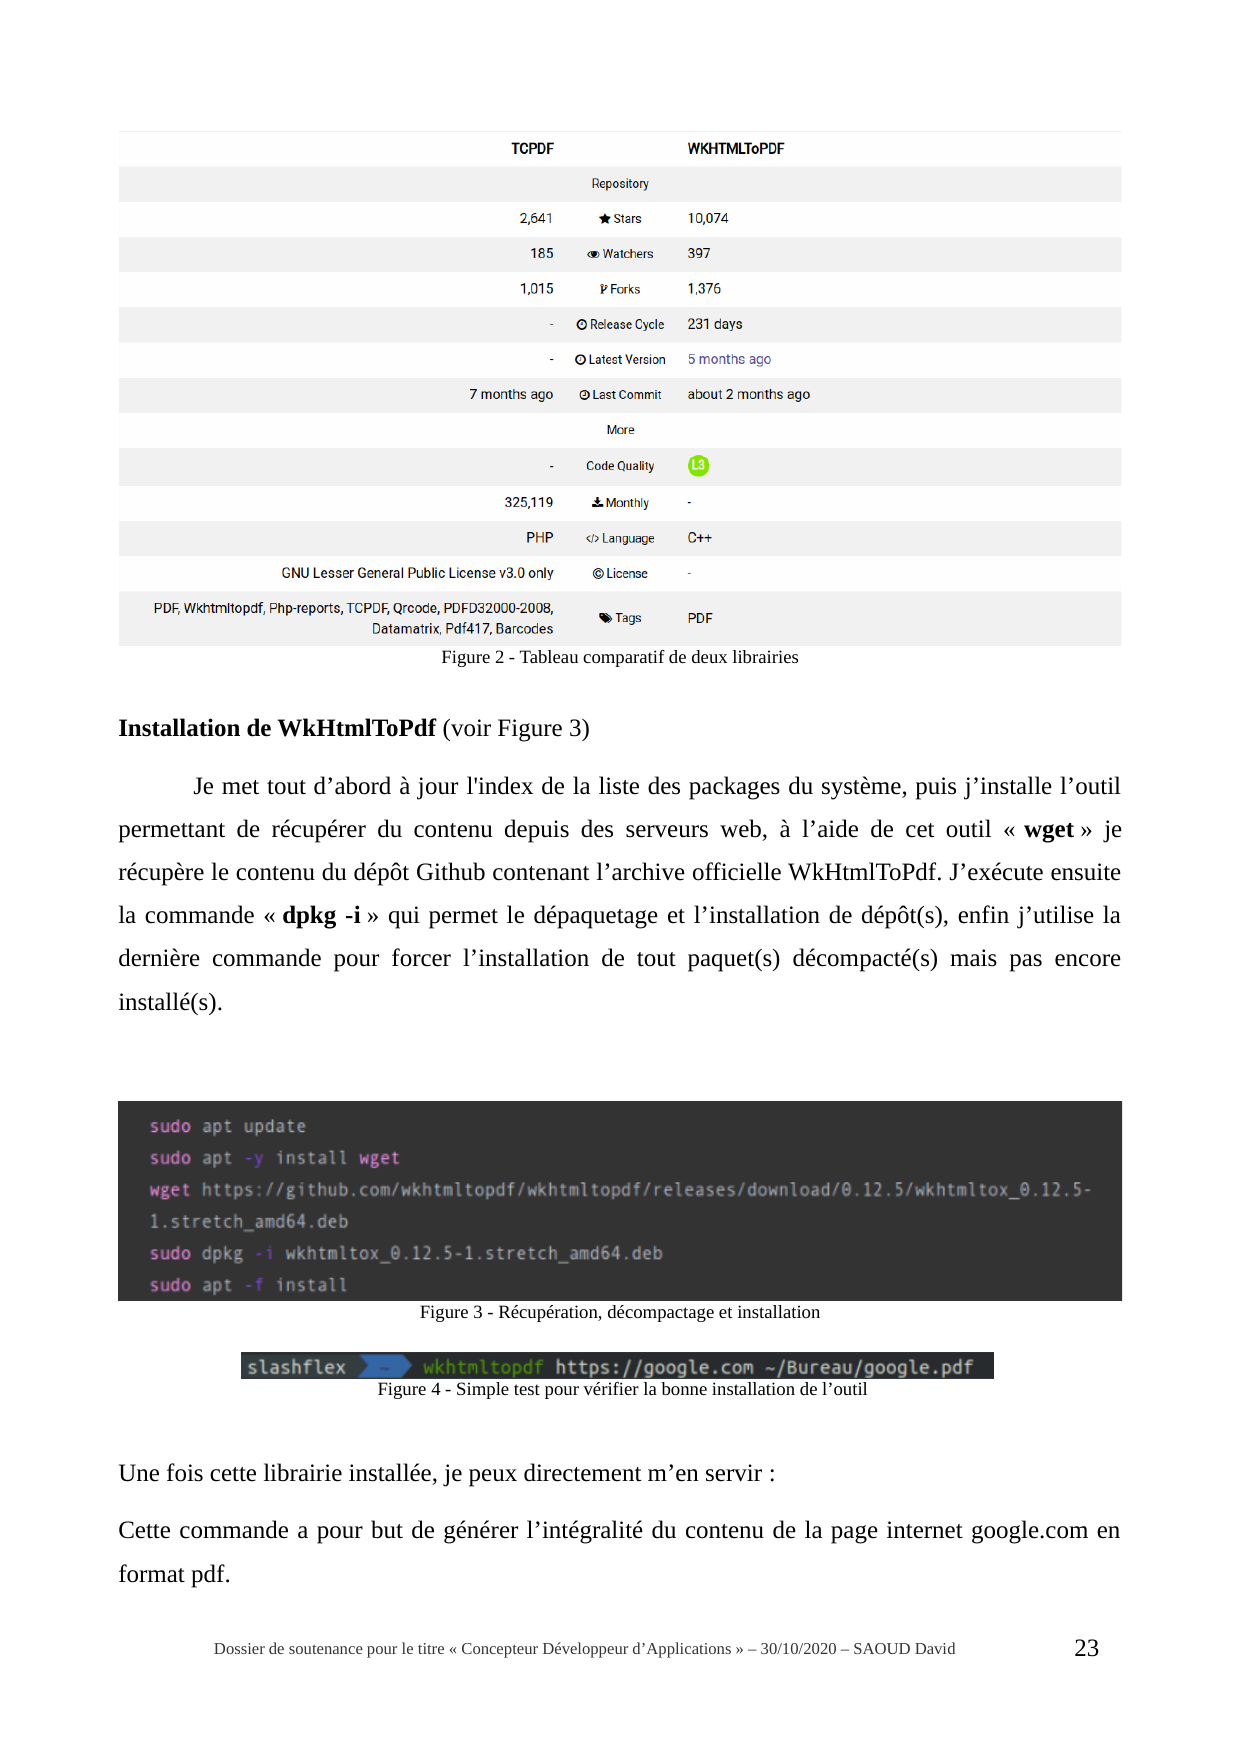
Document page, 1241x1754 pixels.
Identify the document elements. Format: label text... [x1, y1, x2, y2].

text Figure 2 - Tableau comparatif de deux librairies [119, 646, 1121, 668]
picture [118, 1101, 1123, 1301]
text Je met tout d’abord à jour l'index de la liste des packages du système, puis j’installe l’outil permettant de récupérer du contenu depuis des serveurs web, à l’aide de cet outil « wget » je récupère le contenu du dépôt Github contenant l’archive officielle WkHtmlToPdf. J’exécute ensuite la commande « dpkg -i » qui permet le dépaquetage et l’installation de dépôt(s), enfin j’utilise la dernière commande pour forcer l’installation de tout paquet(s) décompacté(s) mais pas encore installé(s). [118, 771, 1122, 1015]
text Une fois cette librairie installée, je peux directement m’en servir : [118, 1458, 1122, 1486]
text Cette commande a pour but de générer l’intégralité du contenu de la page internet google.com en format pdf. [118, 1516, 1122, 1587]
picture [118, 130, 1122, 646]
picture [241, 1352, 994, 1379]
text Figure 3 - Récupération, décompactage et installation [118, 1301, 1122, 1322]
text Installation de WkHtmlToPdf (voir Figure 3) [118, 713, 1122, 742]
text Figure 4 - Simple test pour vérifier la bonne installation de l’outil [121, 1357, 1125, 1400]
